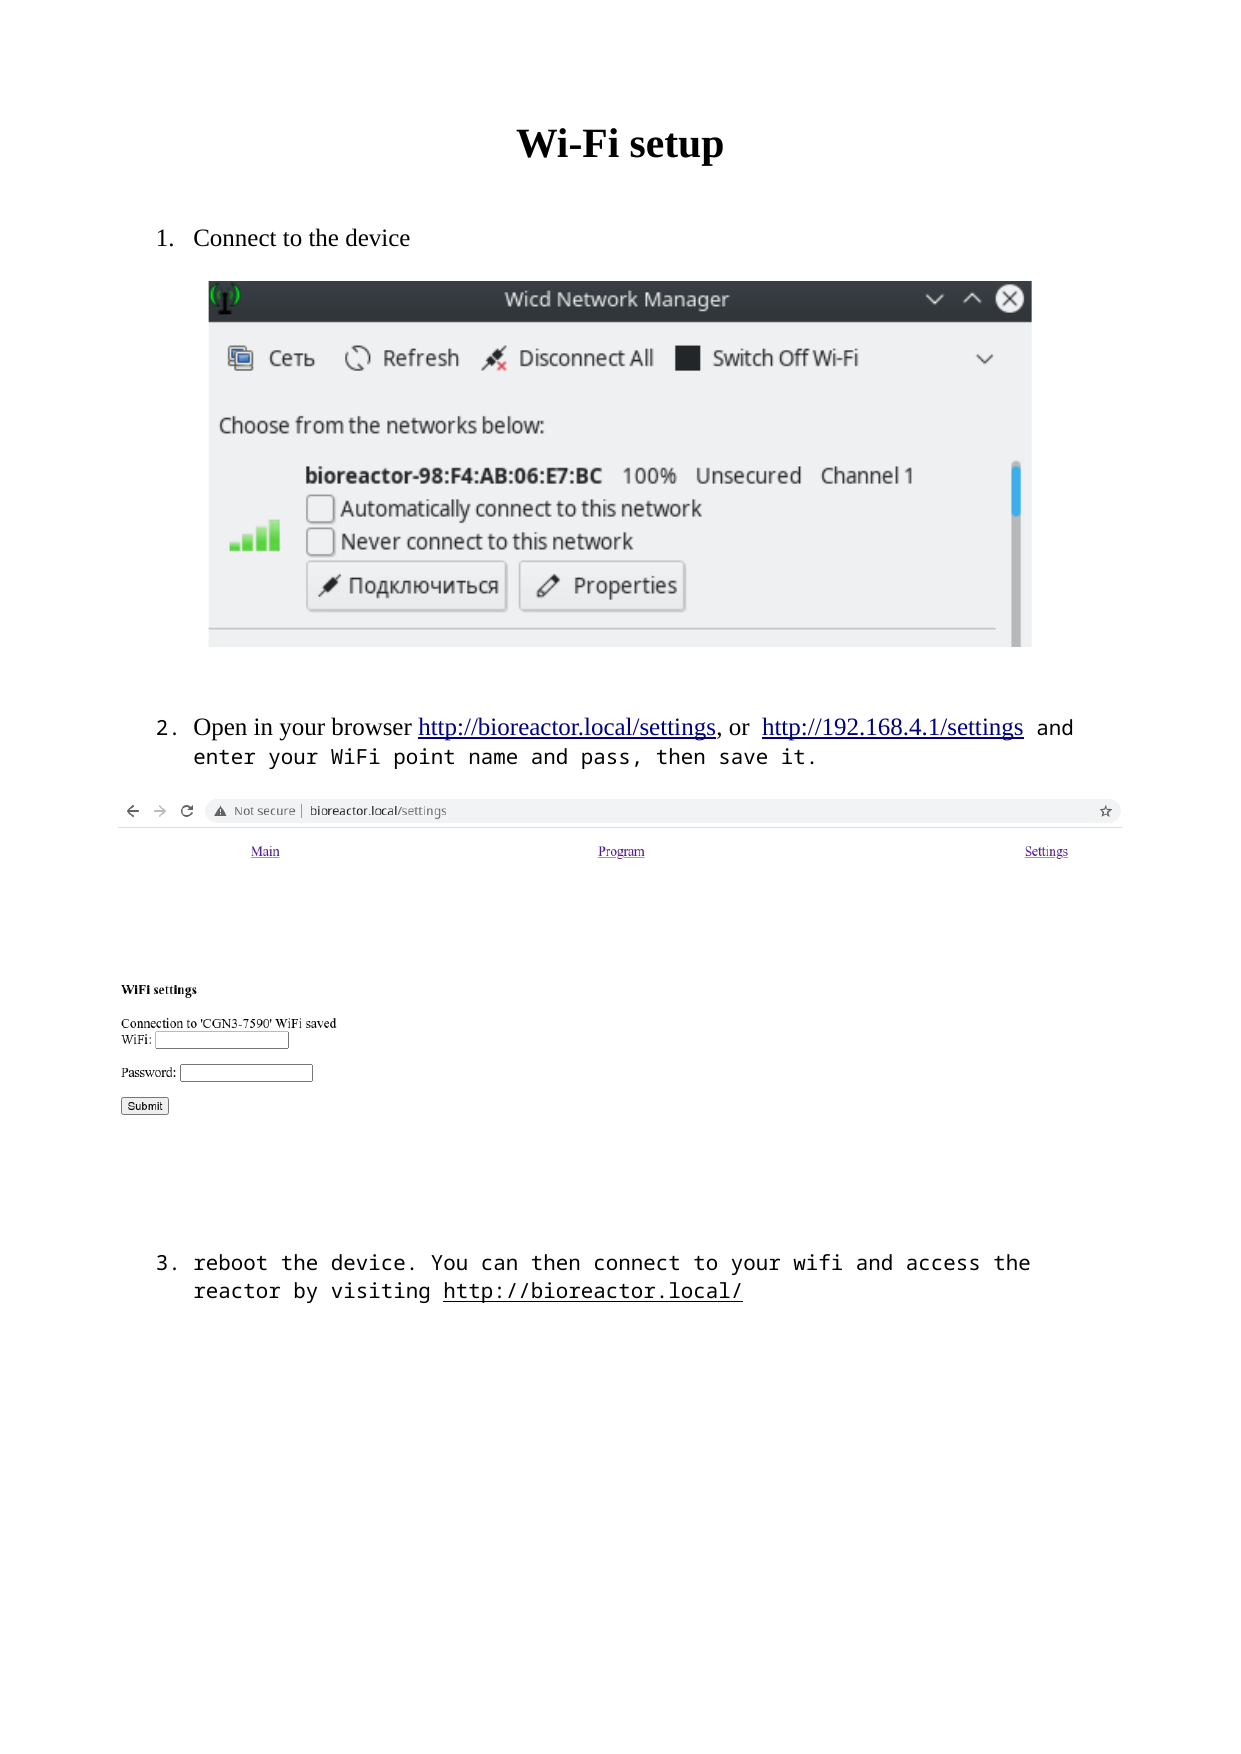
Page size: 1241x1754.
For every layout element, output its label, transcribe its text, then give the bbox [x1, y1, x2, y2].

list Connect to the device [156, 223, 1122, 252]
picture [118, 798, 1123, 1134]
list Open in your browser http://bioreactor.local/settings, or http://192.168.4.1/settings and enter your WiFi point name and pass, then save it. [156, 712, 1122, 770]
text Wi-Fi setup [118, 118, 1122, 166]
list reboot the device. You can then connect to your wifi and access the reactor by visiting http://bioreactor.local/ [156, 1248, 1122, 1305]
picture [208, 281, 1032, 647]
